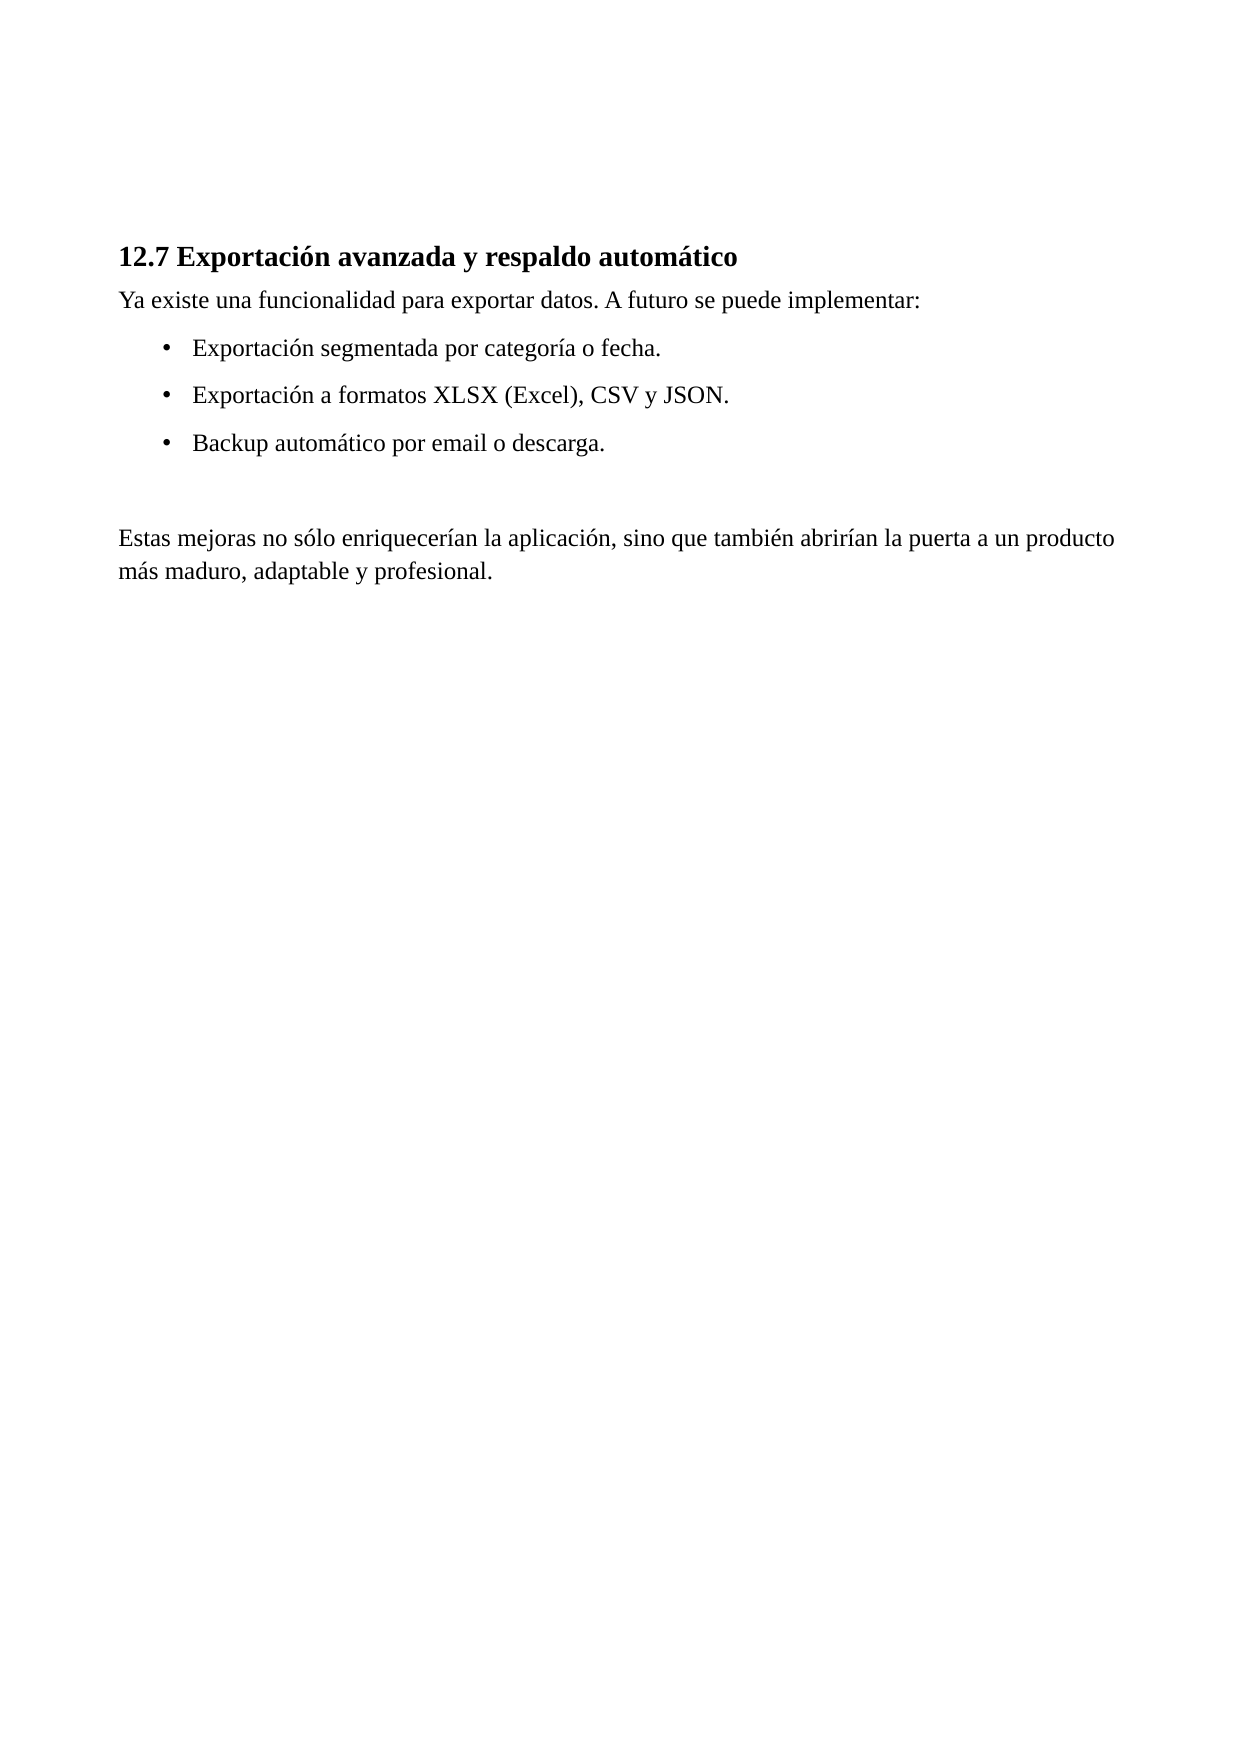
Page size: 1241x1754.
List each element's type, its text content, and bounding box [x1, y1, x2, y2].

subtitle 12.7 Exportación avanzada y respaldo automático [118, 239, 1122, 273]
text Estas mejoras no sólo enriquecerían la aplicación, sino que también abrirían la puerta a un producto más maduro, adaptable y profesional. [118, 523, 1122, 585]
list Exportación a formatos XLSX (Excel), CSV y JSON. [162, 381, 1122, 409]
text Ya existe una funcionalidad para exportar datos. A futuro se puede implementar: [118, 285, 1122, 314]
list Backup automático por email o descarga. [162, 428, 1122, 457]
list Exportación segmentada por categoría o fecha. [162, 333, 1122, 362]
